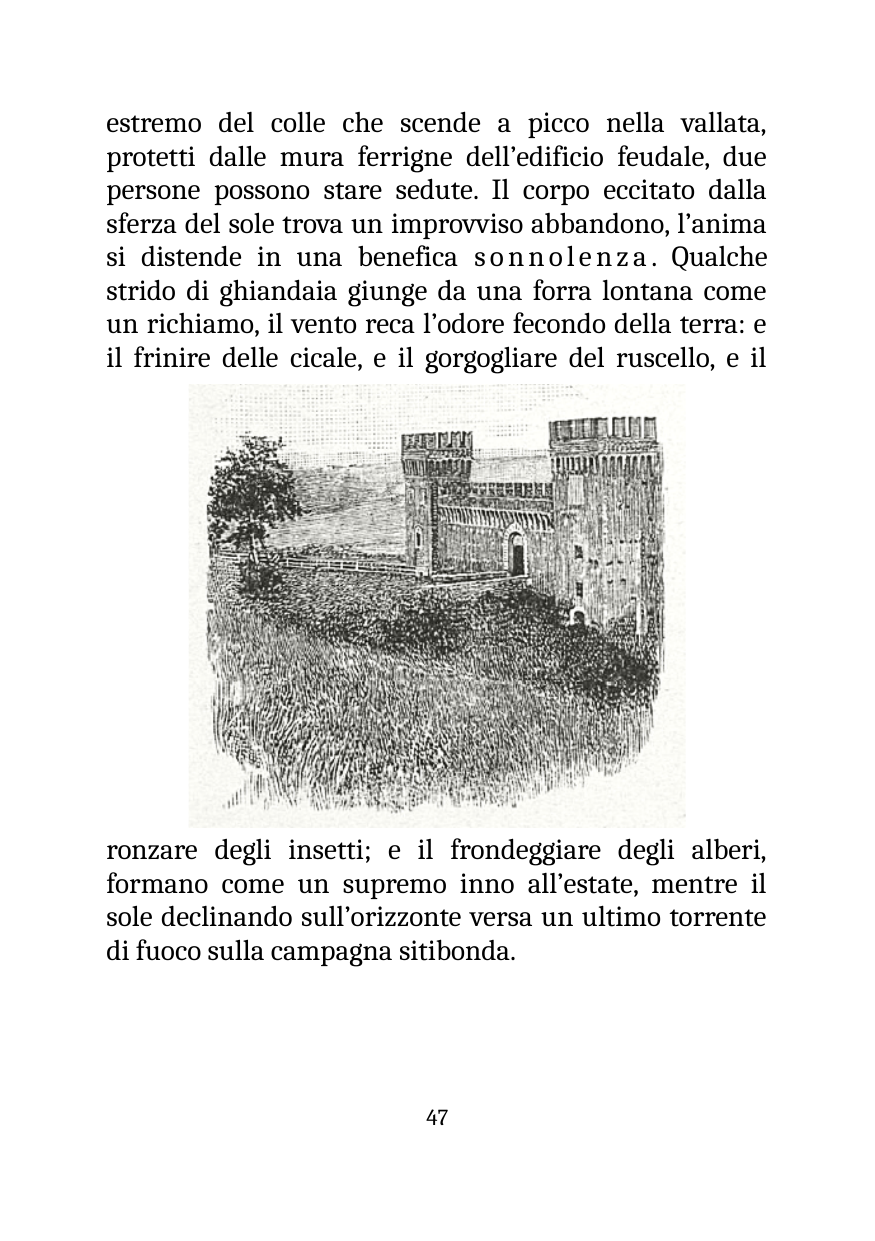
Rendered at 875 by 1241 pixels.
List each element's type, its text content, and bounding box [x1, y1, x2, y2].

text estremo del colle che scende a picco nella vallata, protetti dalle mura ferrigne dell’edificio feudale, due persone possono stare sedute. Il corpo eccitato dalla sferza del sole trova un improvviso abbandono, l’anima si distende in una benefica sonnolenza. Qualche strido di ghiandaia giunge da una forra lontana come un richiamo, il vento reca l’odore fecondo della terra: e il frinire delle cicale, e il gorgogliare del ruscello, e il ronzare degli insetti; e il frondeggiare degli alberi, formano come un supremo inno all’estate, mentre il sole declinando sull’orizzonte versa un ultimo torrente di fuoco sulla campagna sitibonda. [106, 106, 768, 967]
